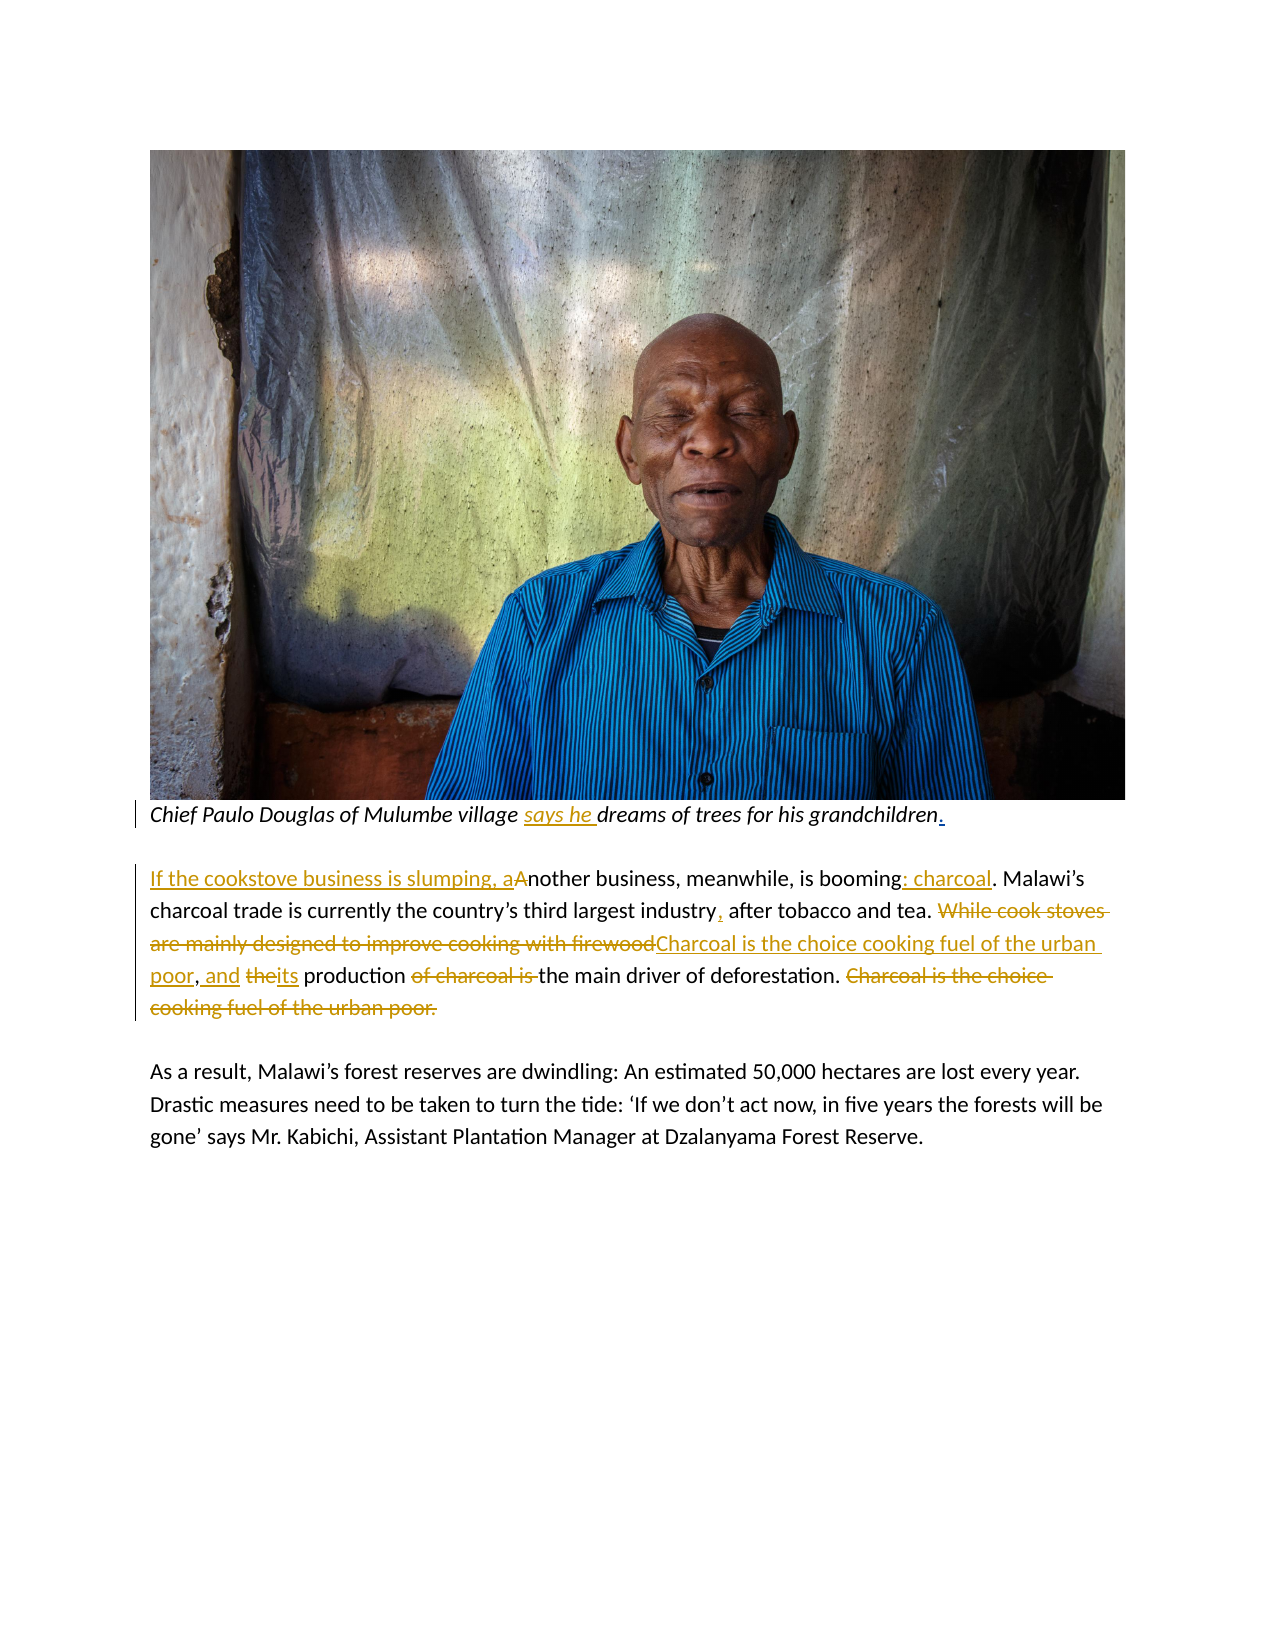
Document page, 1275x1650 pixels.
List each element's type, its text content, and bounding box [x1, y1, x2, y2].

text If the cookstove business is slumping, another business, meanwhile, is booming: charcoal. Malawi’s charcoal trade is currently the country’s third largest industry, after tobacco and tea. Charcoal is the choice cooking fuel of the urban poor, and its production the main driver of deforestation. [150, 864, 1125, 1021]
text As a result, Malawi’s forest reserves are dwindling: An estimated 50,000 hectares are lost every year. Drastic measures need to be taken to turn the tide: ‘If we don’t act now, in five years the forests will be gone’ says Mr. Kabichi, Assistant Plantation Manager at Dzalanyama Forest Reserve. [150, 1057, 1125, 1150]
text Chief Paulo Douglas of Mulumbe village says he dreams of trees for his grandchildren. [150, 800, 1125, 828]
picture [150, 150, 1125, 800]
